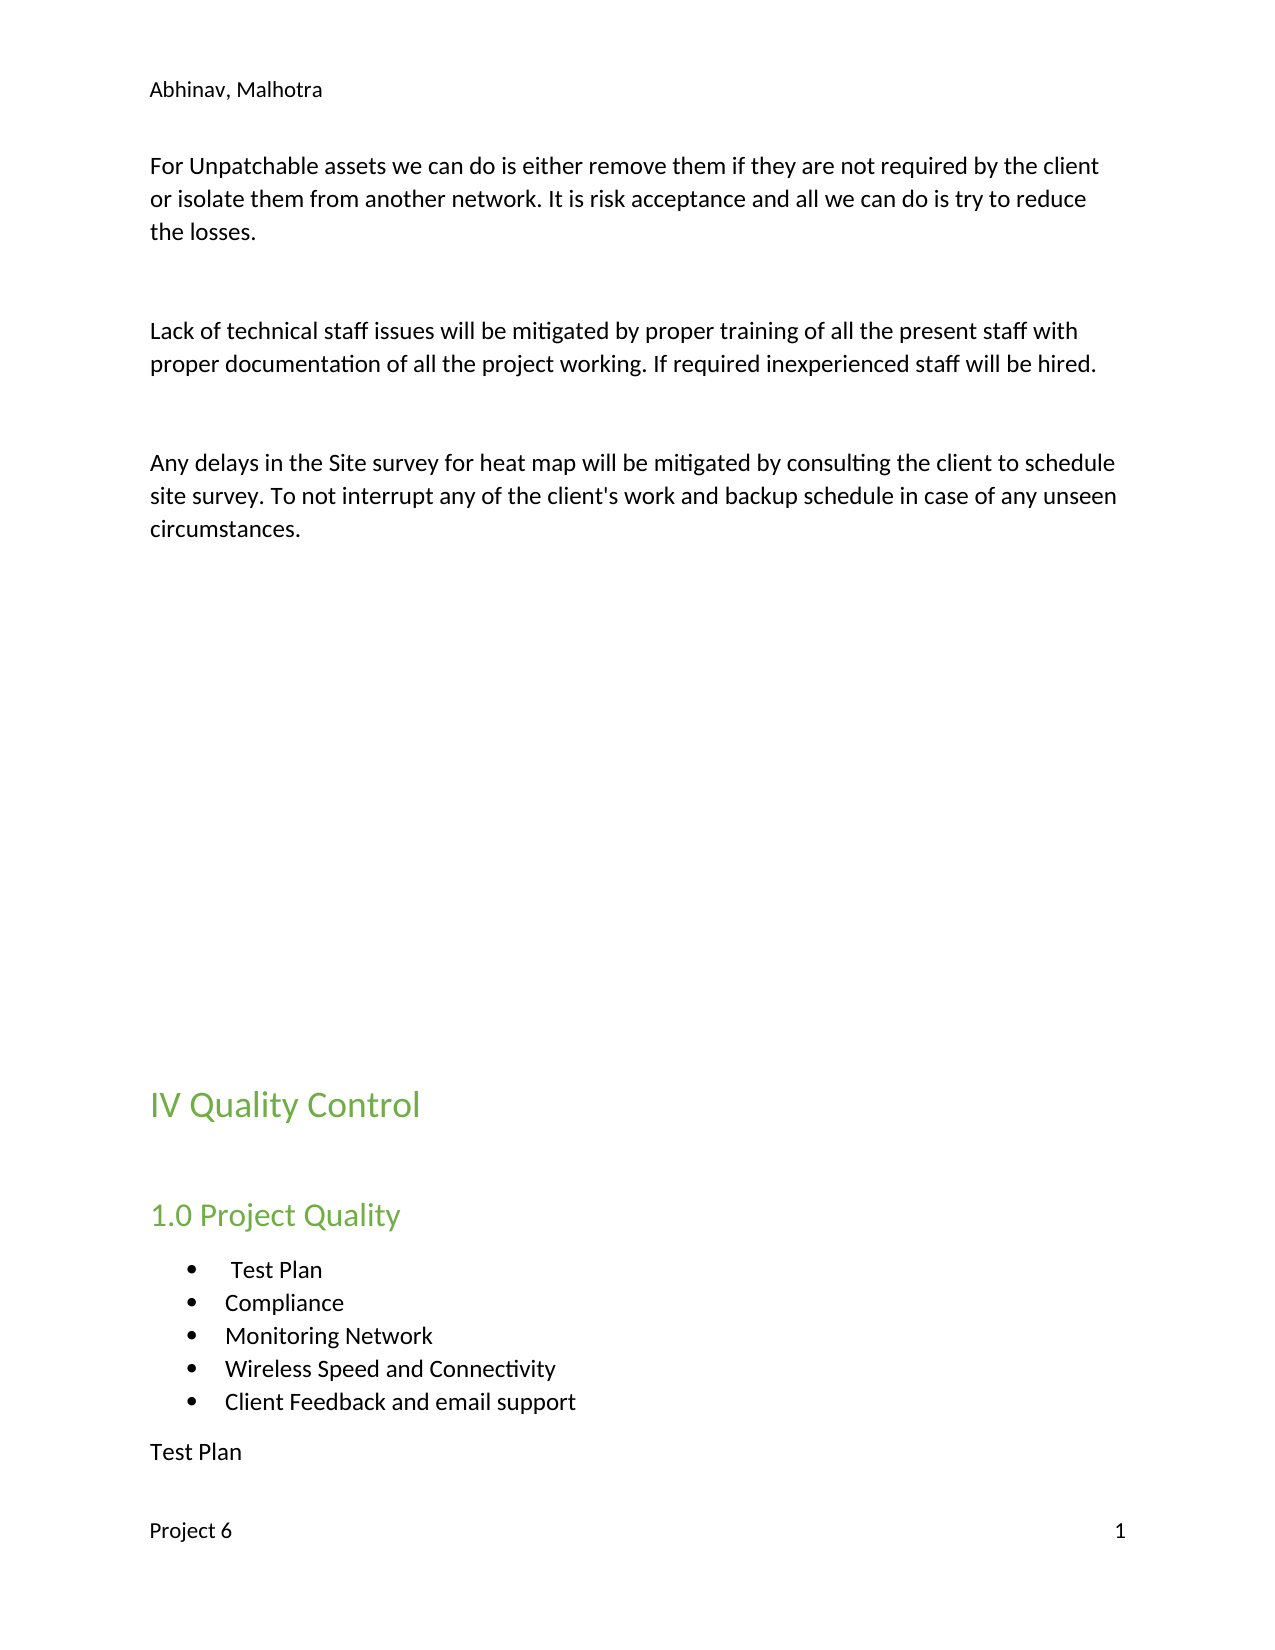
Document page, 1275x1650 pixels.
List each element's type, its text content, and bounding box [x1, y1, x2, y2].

list Compliance [187, 1287, 1125, 1318]
text Test Plan [150, 1436, 1125, 1466]
text Lack of technical staff issues will be mitigated by proper training of all the present staff with proper documentation of all the project working. If required inexperienced staff will be hired. [150, 315, 1125, 378]
text IV Quality Control [150, 1081, 1125, 1127]
text Any delays in the Site survey for heat map will be mitigated by consulting the client to schedule site survey. To not interrupt any of the client's work and backup schedule in case of any unseen circumstances. [150, 447, 1125, 543]
list Test Plan [187, 1254, 1125, 1285]
list Wireless Speed and Connectivity [187, 1353, 1125, 1384]
text 1.0 Project Quality [150, 1194, 1125, 1234]
list Monitoring Network [187, 1320, 1125, 1351]
list Client Feedback and email support [187, 1386, 1125, 1417]
text For Unpatchable assets we can do is either remove them if they are not required by the client or isolate them from another network. It is risk acceptance and all we can do is try to reduce the losses. [150, 150, 1125, 246]
